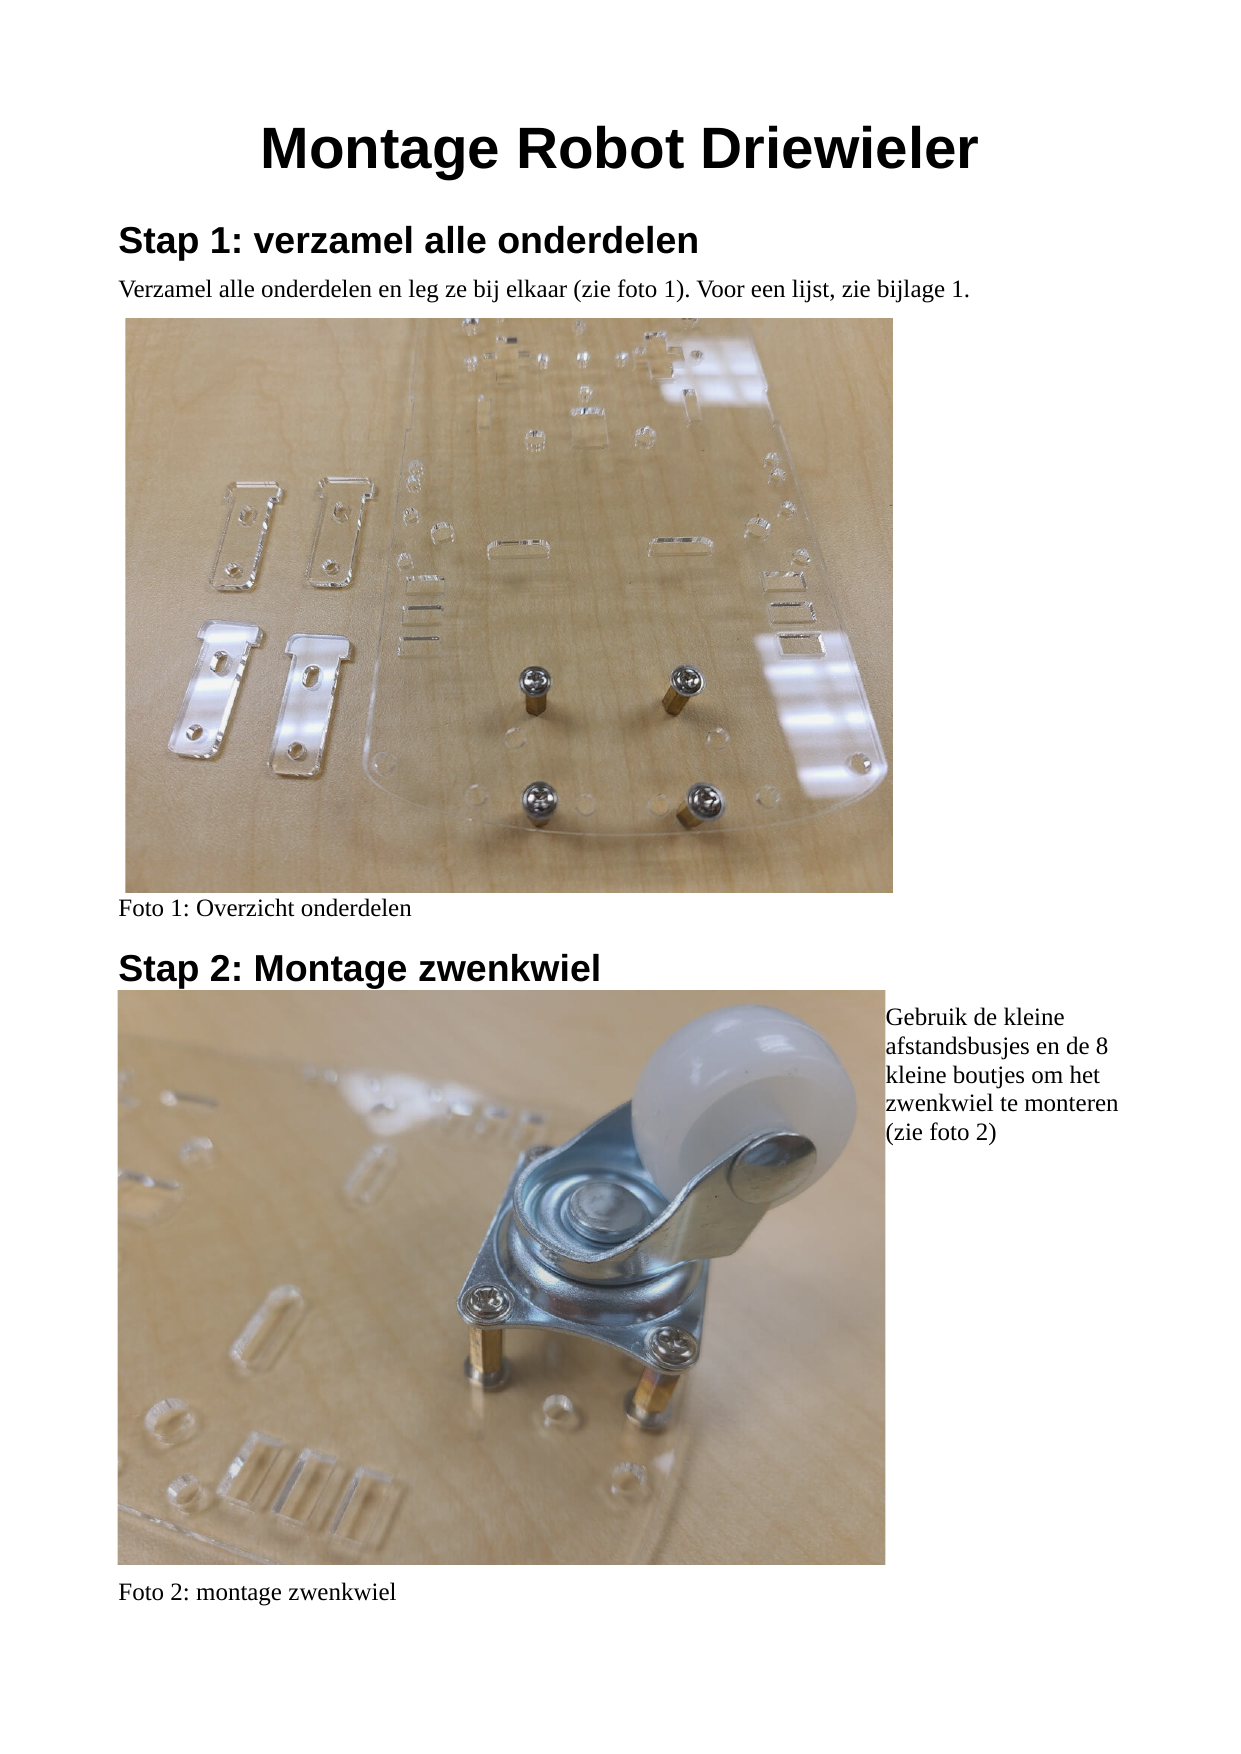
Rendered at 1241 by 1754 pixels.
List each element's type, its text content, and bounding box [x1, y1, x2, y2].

title Montage Robot Driewieler [118, 113, 1122, 181]
text Foto 1: Overzicht onderdelen [118, 463, 1122, 922]
picture [125, 318, 893, 893]
subtitle Stap 1: verzamel alle onderdelen [118, 218, 1122, 261]
text Foto 2: montage zwenkwiel [118, 1577, 1122, 1606]
text Verzamel alle onderdelen en leg ze bij elkaar (zie foto 1). Voor een lijst, zie bijlage 1. [118, 274, 1122, 302]
text Gebruik de kleine afstandsbusjes en de 8 kleine boutjes om het zwenkwiel te monteren (zie foto 2) [886, 1002, 1122, 1175]
subtitle Stap 2: Montage zwenkwiel [118, 947, 1122, 990]
